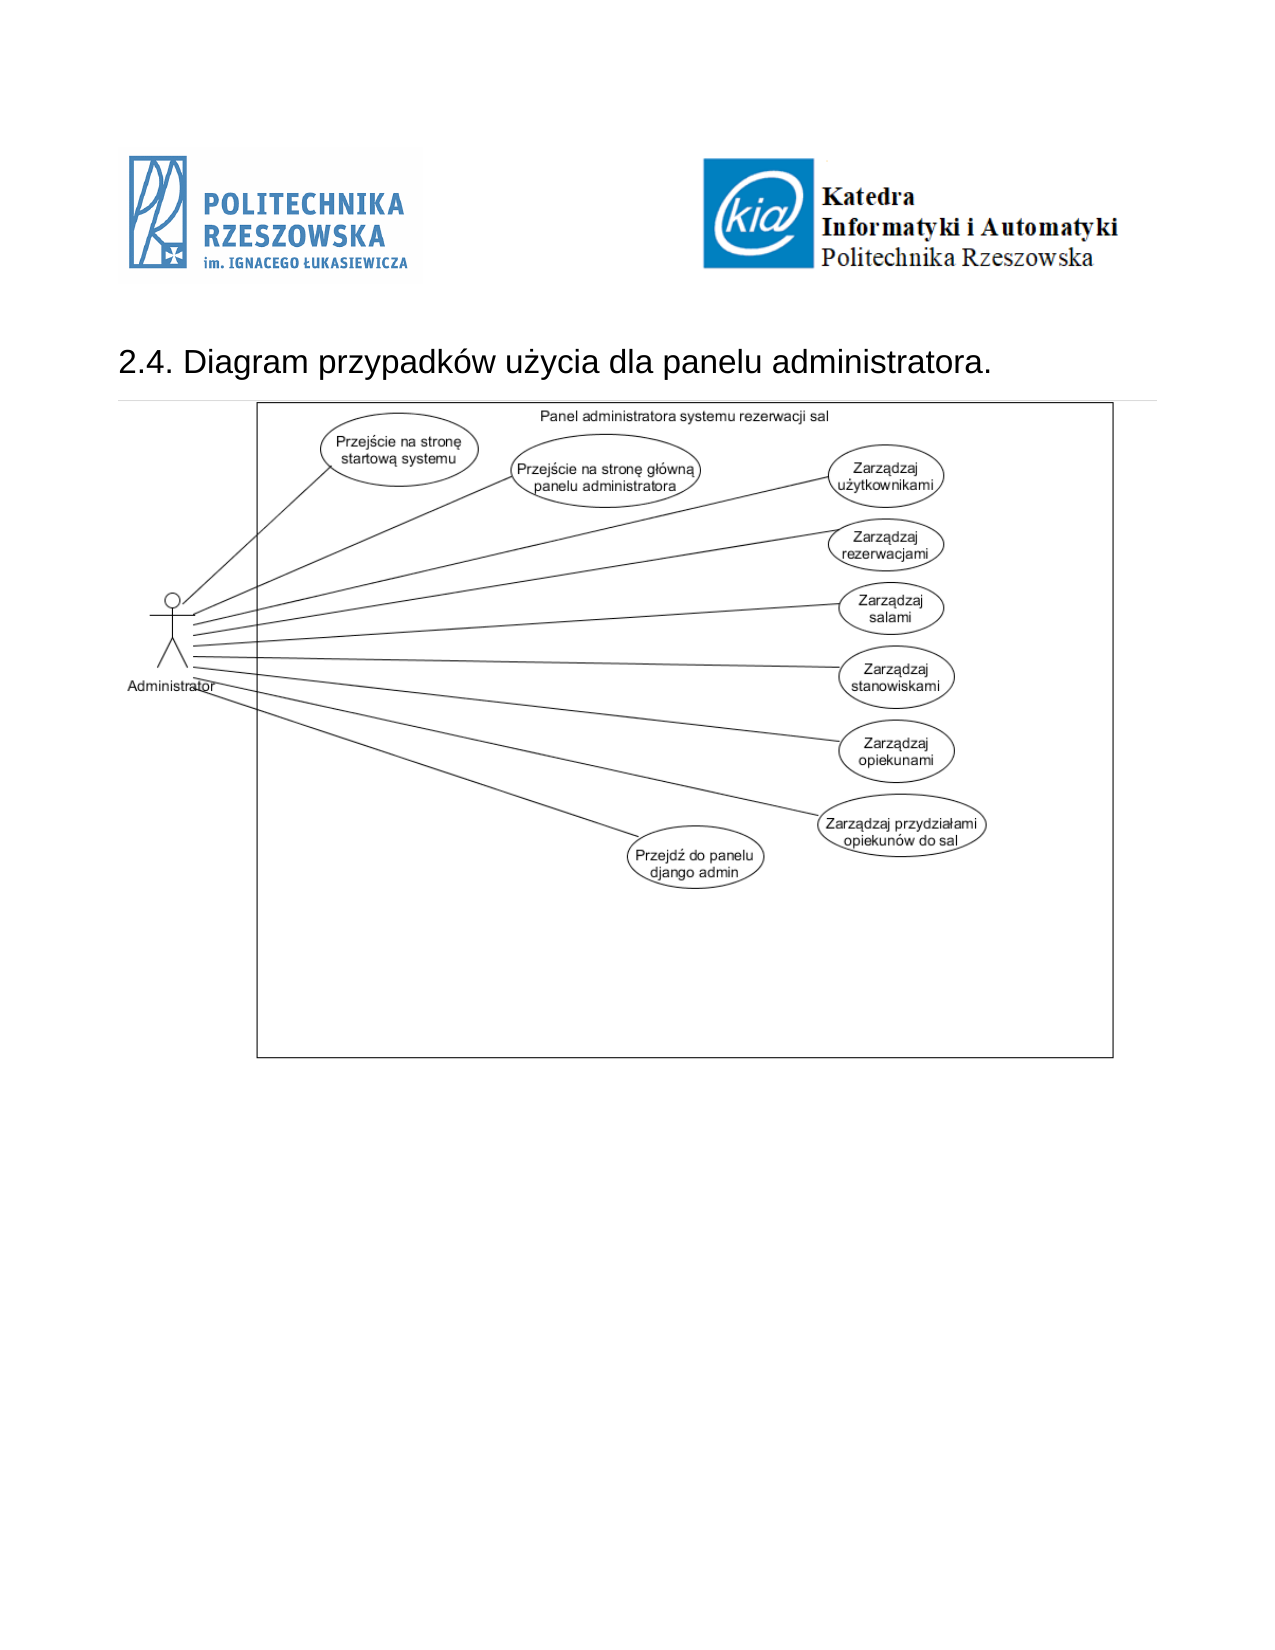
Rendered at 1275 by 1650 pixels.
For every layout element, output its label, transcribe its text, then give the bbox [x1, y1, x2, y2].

picture [118, 400, 1157, 1090]
picture [685, 143, 1147, 286]
subtitle 2.4. Diagram przypadków użycia dla panelu administratora. [118, 342, 1157, 380]
picture [118, 147, 423, 284]
